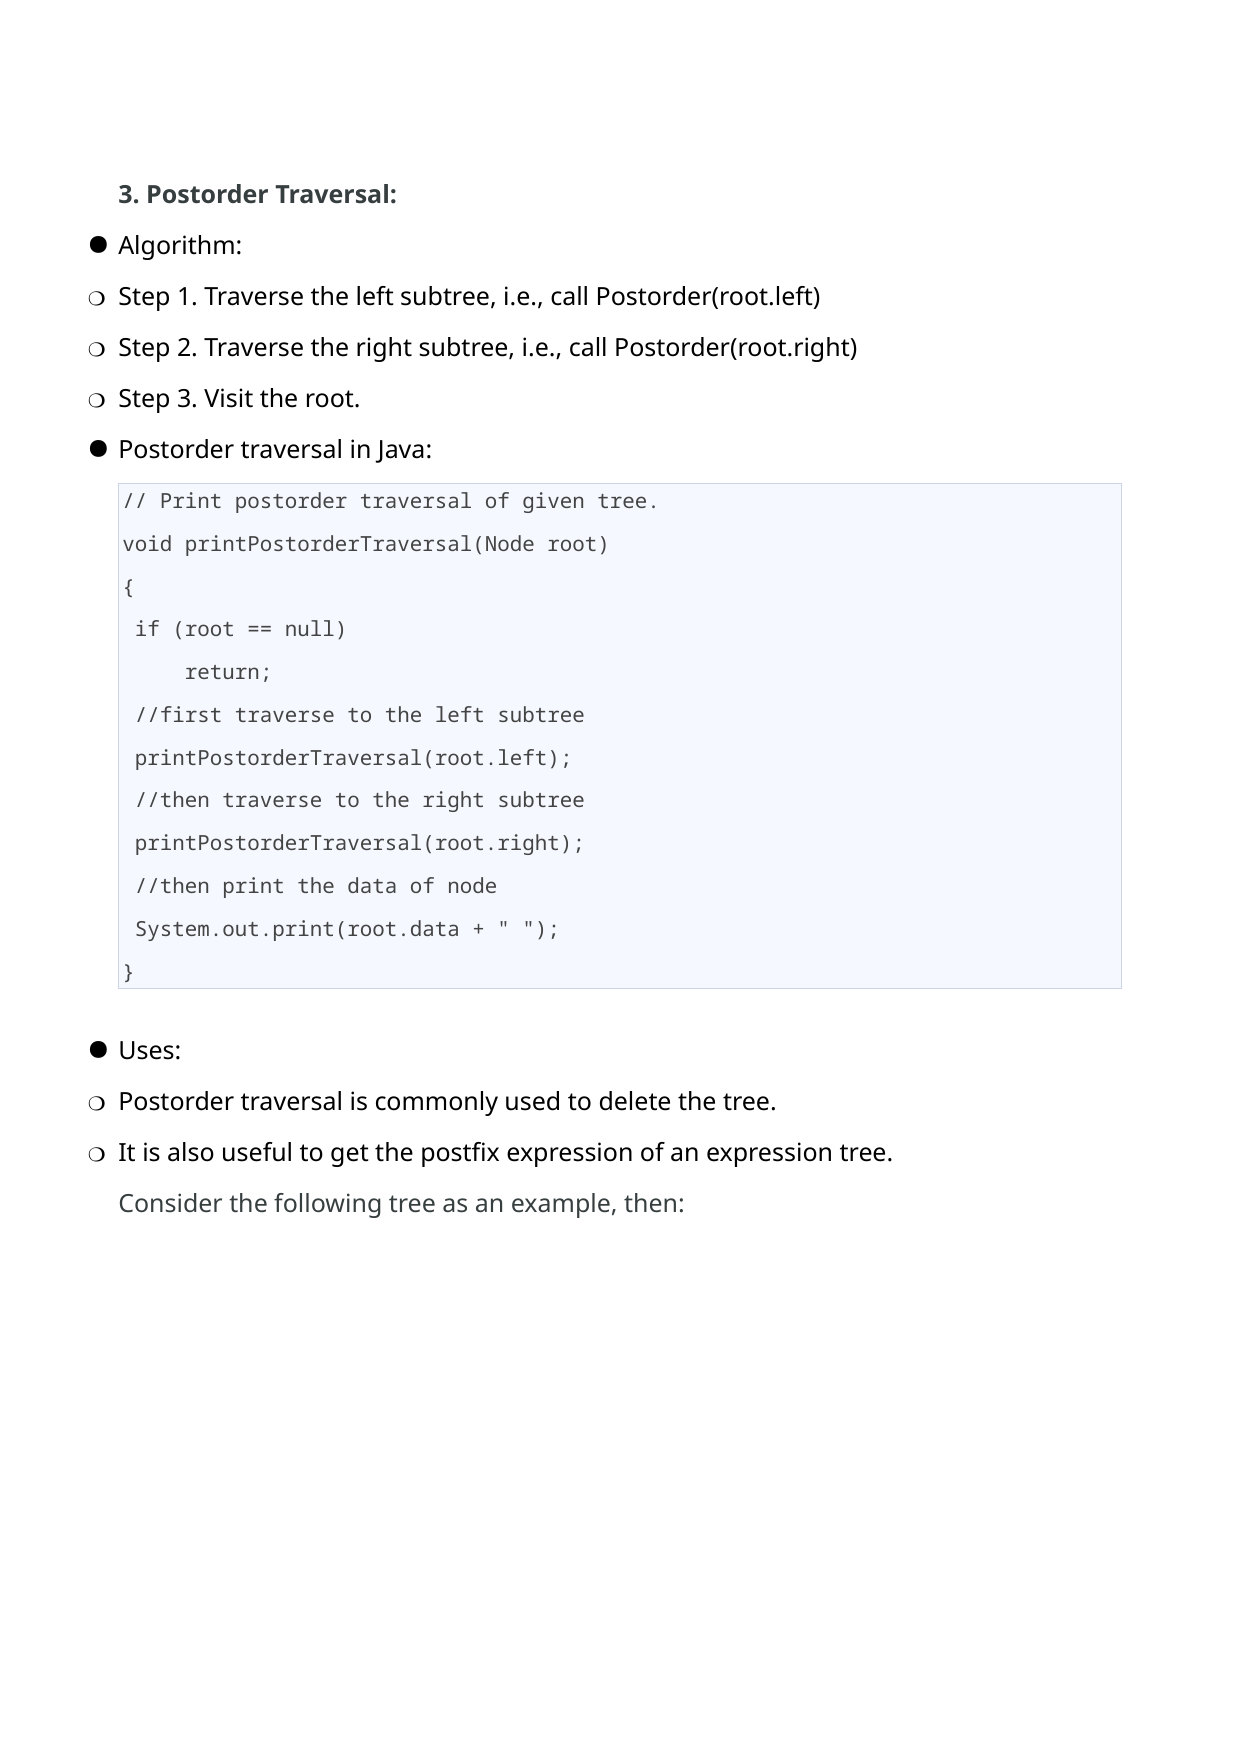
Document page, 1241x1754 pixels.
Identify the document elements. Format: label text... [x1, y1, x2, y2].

text if (root == null) [119, 610, 1121, 643]
list Uses: [118, 1033, 1122, 1067]
list Algorithm: [118, 227, 1122, 261]
list Step 3. Visit the root. [118, 381, 1122, 414]
list Step 1. Traverse the left subtree, i.e., call Postorder(root.left) [118, 278, 1122, 312]
text return; [119, 653, 1121, 686]
text //first traverse to the left subtree [119, 696, 1121, 728]
text //then traverse to the right subtree [119, 782, 1121, 814]
text Consider the following tree as an example, then: [118, 1186, 1122, 1220]
list Postorder traversal is commonly used to delete the tree. [118, 1084, 1122, 1118]
text printPostorderTraversal(root.right); [119, 824, 1121, 857]
text printPostorderTraversal(root.left); [119, 739, 1121, 771]
text void printPostorderTraversal(Node root) [119, 525, 1121, 558]
text 3. Postorder Traversal: [118, 176, 1122, 210]
list Step 2. Traverse the right subtree, i.e., call Postorder(root.right) [118, 329, 1122, 363]
list It is also useful to get the postfix expression of an expression tree. [118, 1135, 1122, 1169]
text } [119, 953, 1121, 988]
text // Print postorder traversal of given tree. [119, 484, 1121, 515]
text //then print the data of node [119, 867, 1121, 900]
text System.out.print(root.data + " "); [119, 910, 1121, 943]
text { [119, 568, 1121, 600]
list Postorder traversal in Java: [118, 432, 1122, 466]
